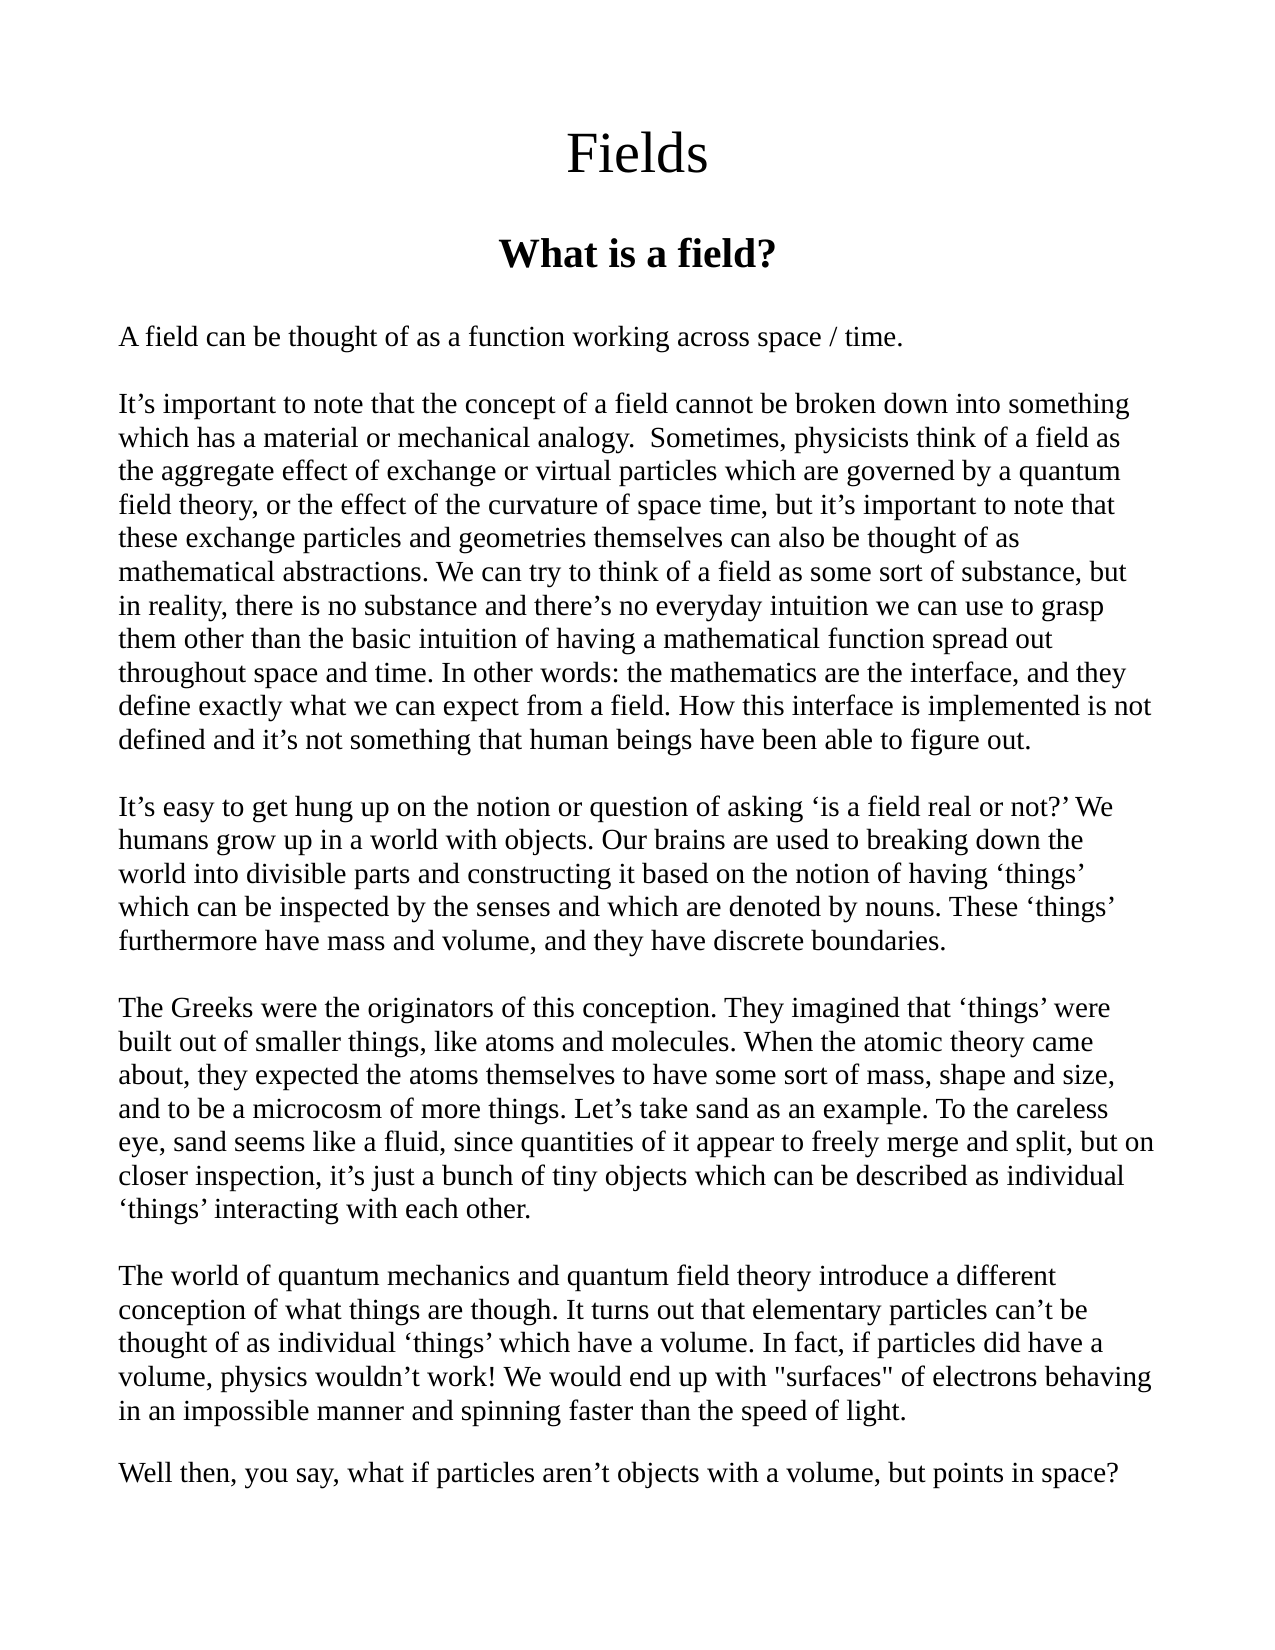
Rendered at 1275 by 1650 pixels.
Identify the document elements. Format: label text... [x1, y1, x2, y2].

text It’s important to note that the concept of a field cannot be broken down into something which has a material or mechanical analogy. Sometimes, physicists think of a field as the aggregate effect of exchange or virtual particles which are governed by a quantum field theory, or the effect of the curvature of space time, but it’s important to note that these exchange particles and geometries themselves can also be thought of as mathematical abstractions. We can try to think of a field as some sort of substance, but in reality, there is no substance and there’s no everyday intuition we can use to grasp them other than the basic intuition of having a mathematical function spread out throughout space and time. In other words: the mathematics are the interface, and they define exactly what we can expect from a field. How this interface is implemented is not defined and it’s not something that human beings have been able to figure out. [118, 386, 1157, 755]
text Fields [118, 118, 1157, 185]
text The Greeks were the originators of this conception. They imagined that ‘things’ were built out of smaller things, like atoms and molecules. When the atomic theory came about, they expected the atoms themselves to have some sort of mass, shape and size, and to be a microcosm of more things. Let’s take sand as an example. To the careless eye, sand seems like a fluid, since quantities of it appear to freely merge and split, but on closer inspection, it’s just a bunch of tiny objects which can be described as individual ‘things’ interacting with each other. [118, 990, 1157, 1225]
text The world of quantum mechanics and quantum field theory introduce a different conception of what things are though. It turns out that elementary particles can’t be thought of as individual ‘things’ which have a volume. In fact, if particles did have a volume, physics wouldn’t work! We would end up with "surfaces" of electrons behaving in an impossible manner and spinning faster than the speed of light. [118, 1258, 1157, 1426]
text What is a field? [118, 228, 1157, 276]
text A field can be thought of as a function working across space / time. [118, 319, 1157, 353]
text Well then, you say, what if particles aren’t objects with a volume, but points in space? [118, 1455, 1157, 1488]
text It’s easy to get hung up on the notion or question of asking ‘is a field real or not?’ We humans grow up in a world with objects. Our brains are used to breaking down the world into divisible parts and constructing it based on the notion of having ‘things’ which can be inspected by the senses and which are denoted by nouns. These ‘things’ furthermore have mass and volume, and they have discrete boundaries. [118, 789, 1157, 957]
